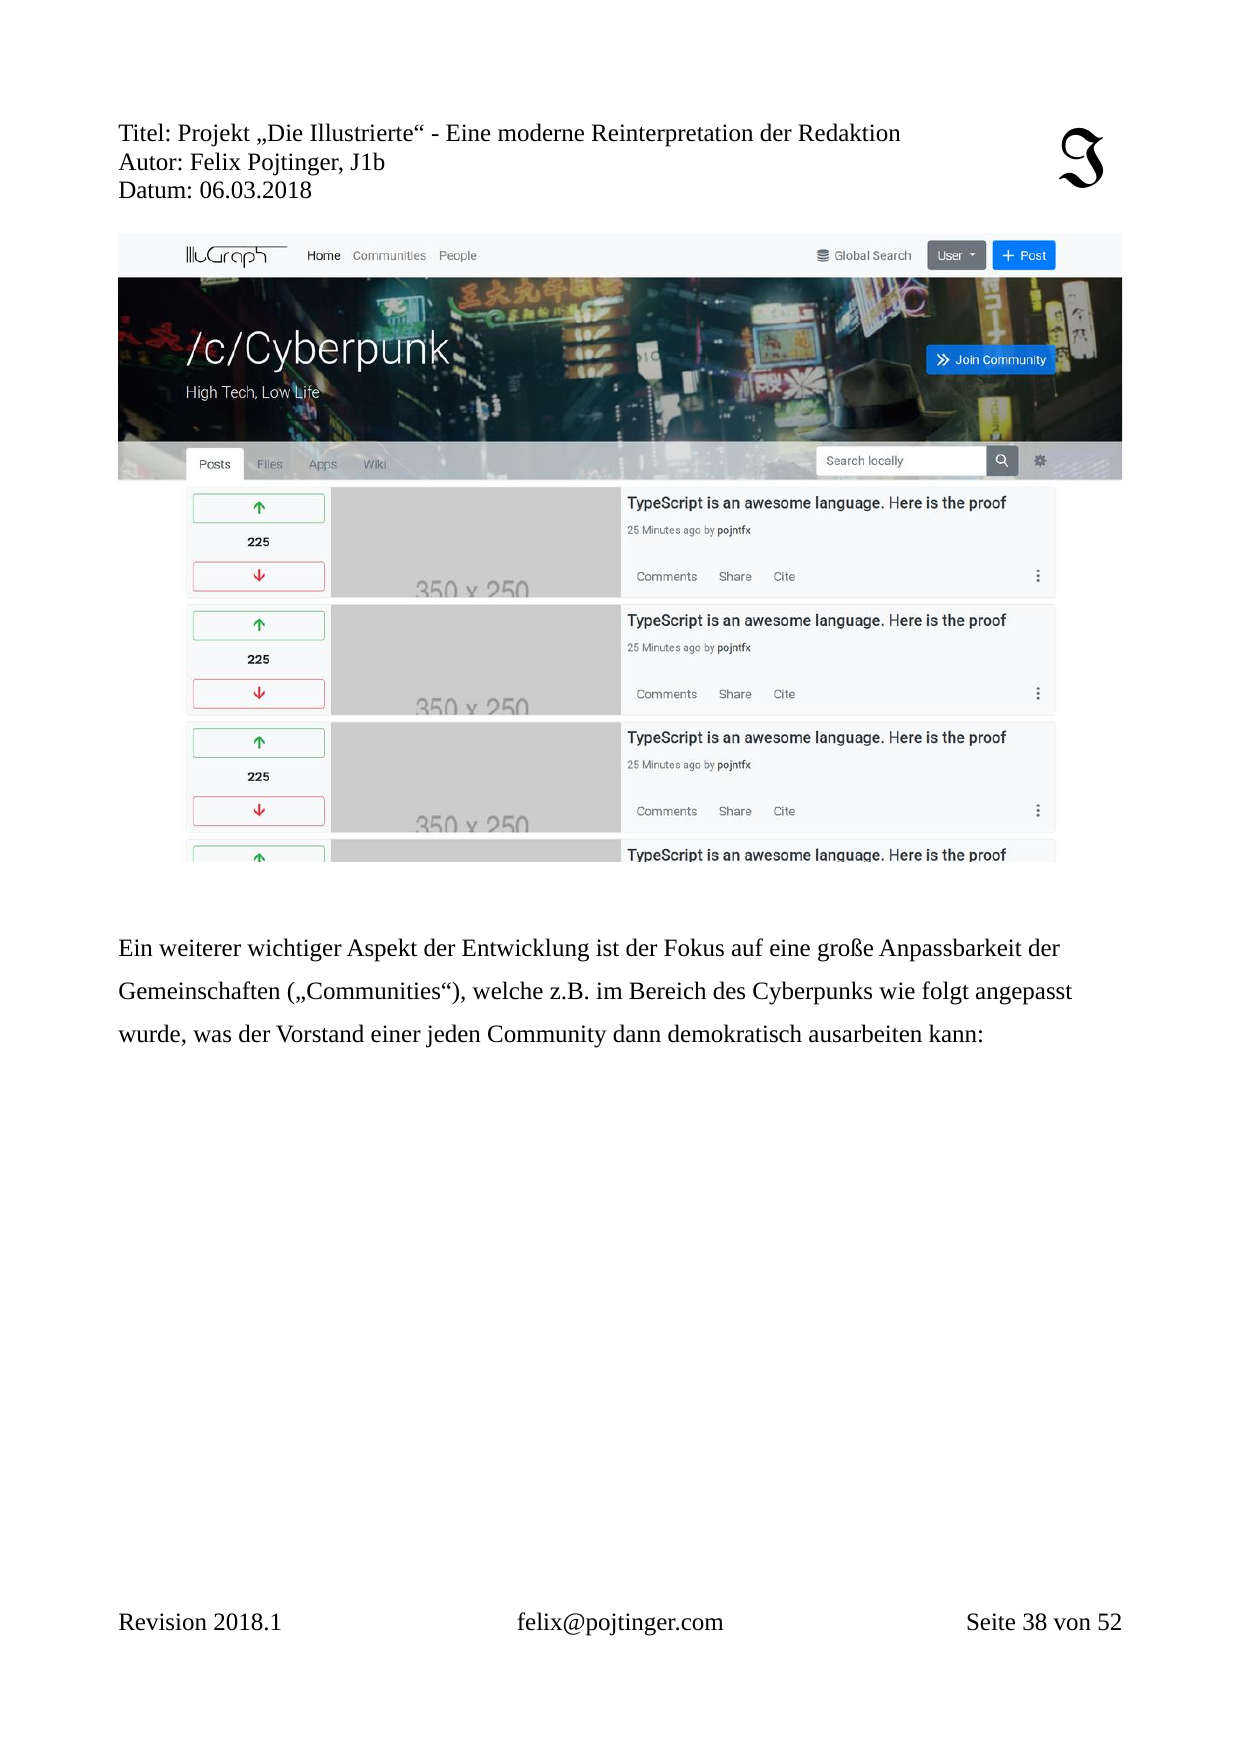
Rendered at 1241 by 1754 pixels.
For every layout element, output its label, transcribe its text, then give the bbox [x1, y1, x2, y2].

picture [1046, 120, 1120, 194]
text Ein weiterer wichtiger Aspekt der Entwicklung ist der Fokus auf eine große Anpassbarkeit der Gemeinschaften („Communities“), welche z.B. im Bereich des Cyberpunks wie folgt angepasst wurde, was der Vorstand einer jeden Community dann demokratisch ausarbeiten kann: [118, 933, 1122, 1048]
picture [118, 233, 1123, 862]
